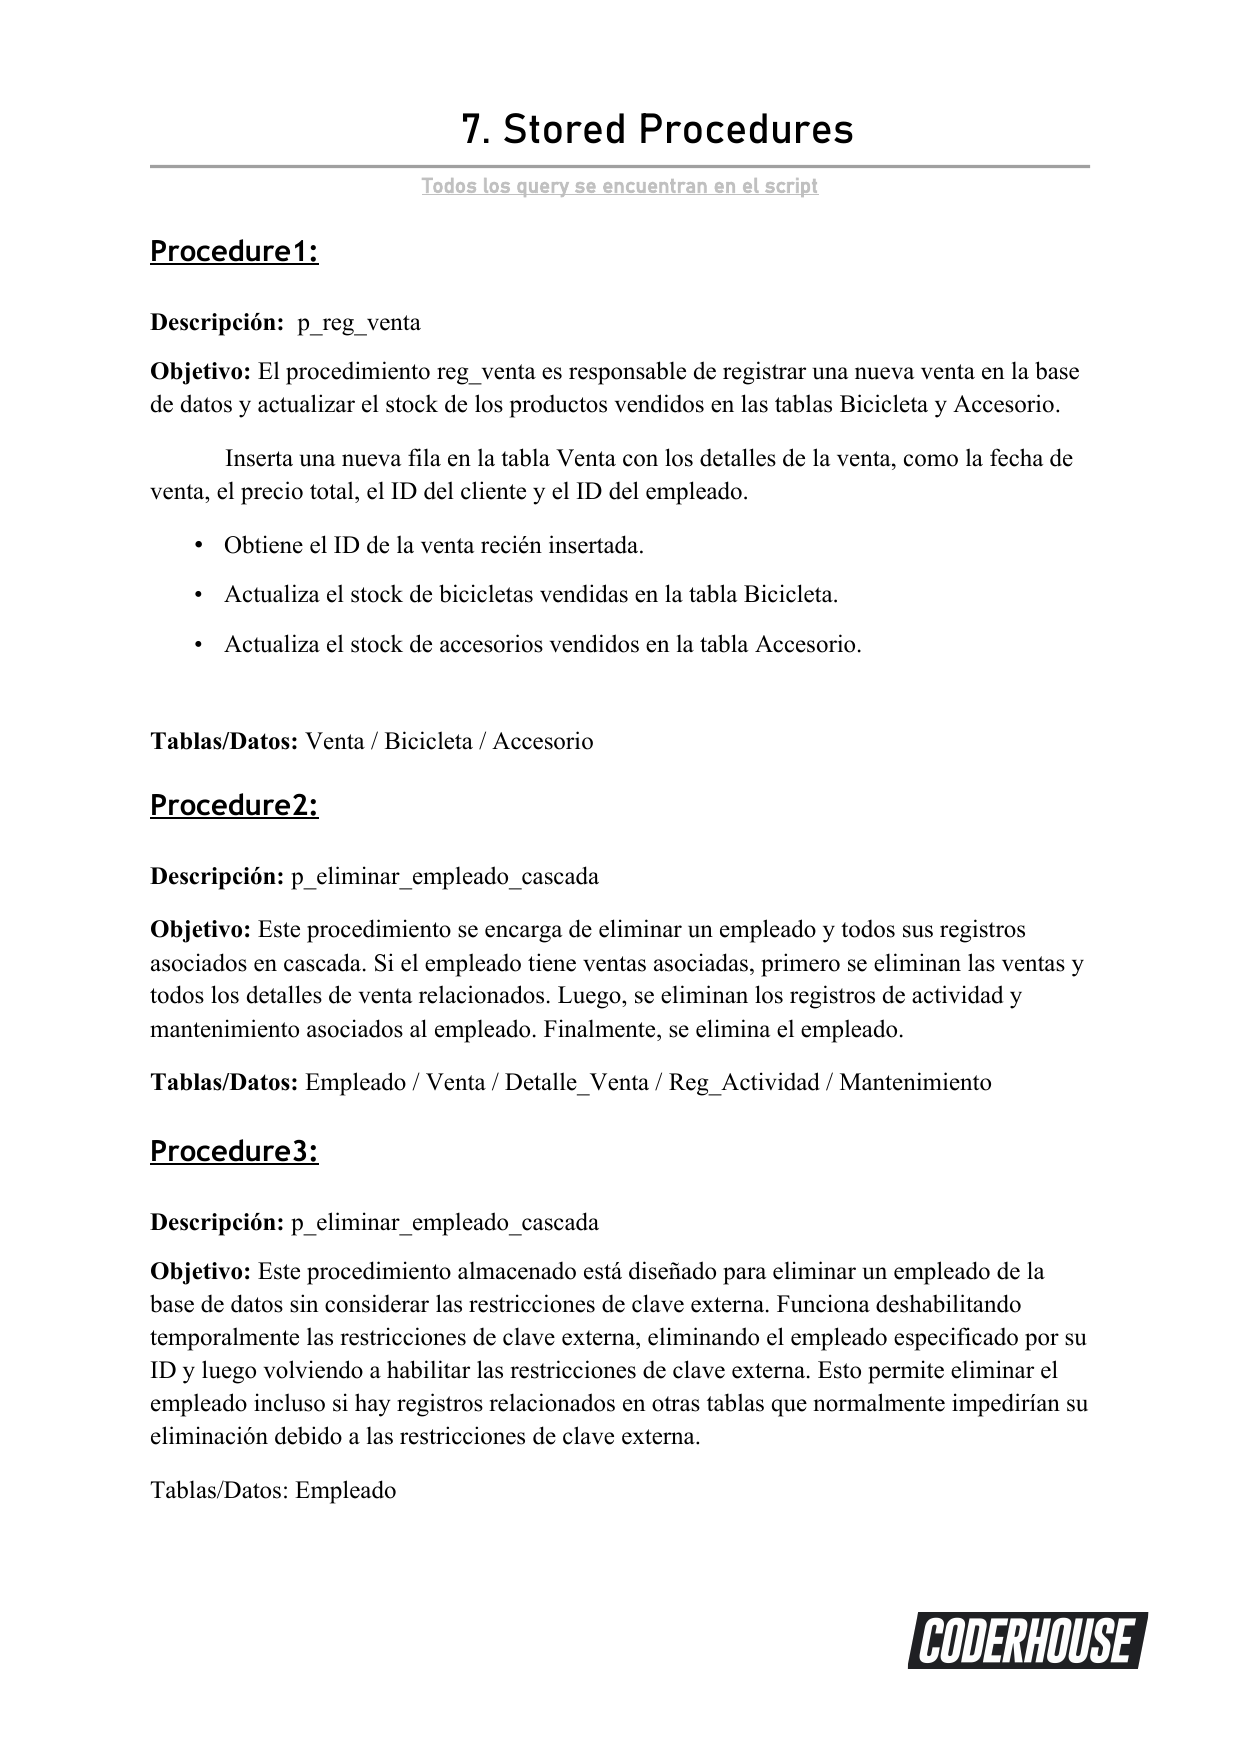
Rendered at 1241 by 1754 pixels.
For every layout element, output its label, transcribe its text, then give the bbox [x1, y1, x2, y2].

subtitle Procedure2: [150, 788, 1090, 822]
subtitle Procedure3: [150, 1134, 1090, 1168]
text Tablas/Datos: Empleado / Venta / Detalle_Venta / Reg_Actividad / Mantenimiento [150, 1067, 1090, 1096]
list Actualiza el stock de bicicletas vendidas en la tabla Bicicleta. [194, 579, 1090, 608]
list Actualiza el stock de accesorios vendidos en la tabla Accesorio. [194, 629, 1090, 658]
text Objetivo: Este procedimiento almacenado está diseñado para eliminar un empleado de la base de datos sin considerar las restricciones de clave externa. Funciona deshabilitando temporalmente las restricciones de clave externa, eliminando el empleado especificado por su ID y luego volviendo a habilitar las restricciones de clave externa. Esto permite eliminar el empleado incluso si hay registros relacionados en otras tablas que normalmente impedirían su eliminación debido a las restricciones de clave externa. [150, 1256, 1090, 1450]
text Tablas/Datos: Venta / Bicicleta / Accesorio [150, 726, 1090, 755]
text Todos los query se encuentran en el script [150, 169, 1090, 197]
text Objetivo: El procedimiento reg_venta es responsable de registrar una nueva venta en la base de datos y actualizar el stock de los productos vendidos en las tablas Bicicleta y Accesorio. [150, 356, 1090, 418]
text Descripción: p_eliminar_empleado_cascada [150, 861, 1090, 889]
subtitle Procedure1: [150, 234, 1090, 268]
text Objetivo: Este procedimiento se encarga de eliminar un empleado y todos sus registros asociados en cascada. Si el empleado tiene ventas asociadas, primero se eliminan las ventas y todos los detalles de venta relacionados. Luego, se eliminan los registros de actividad y mantenimiento asociados al empleado. Finalmente, se elimina el empleado. [150, 914, 1090, 1042]
text Inserta una nueva fila en la tabla Venta con los detalles de la venta, como la fecha de venta, el precio total, el ID del cliente y el ID del empleado. [150, 443, 1090, 505]
text Tablas/Datos: Empleado [150, 1475, 1090, 1504]
list Obtiene el ID de la venta recién insertada. [194, 530, 1090, 559]
picture [907, 1612, 1149, 1669]
text Descripción: p_reg_venta [150, 307, 1090, 335]
subtitle 7. Stored Procedures [187, 102, 1090, 152]
text Descripción: p_eliminar_empleado_cascada [150, 1207, 1090, 1235]
